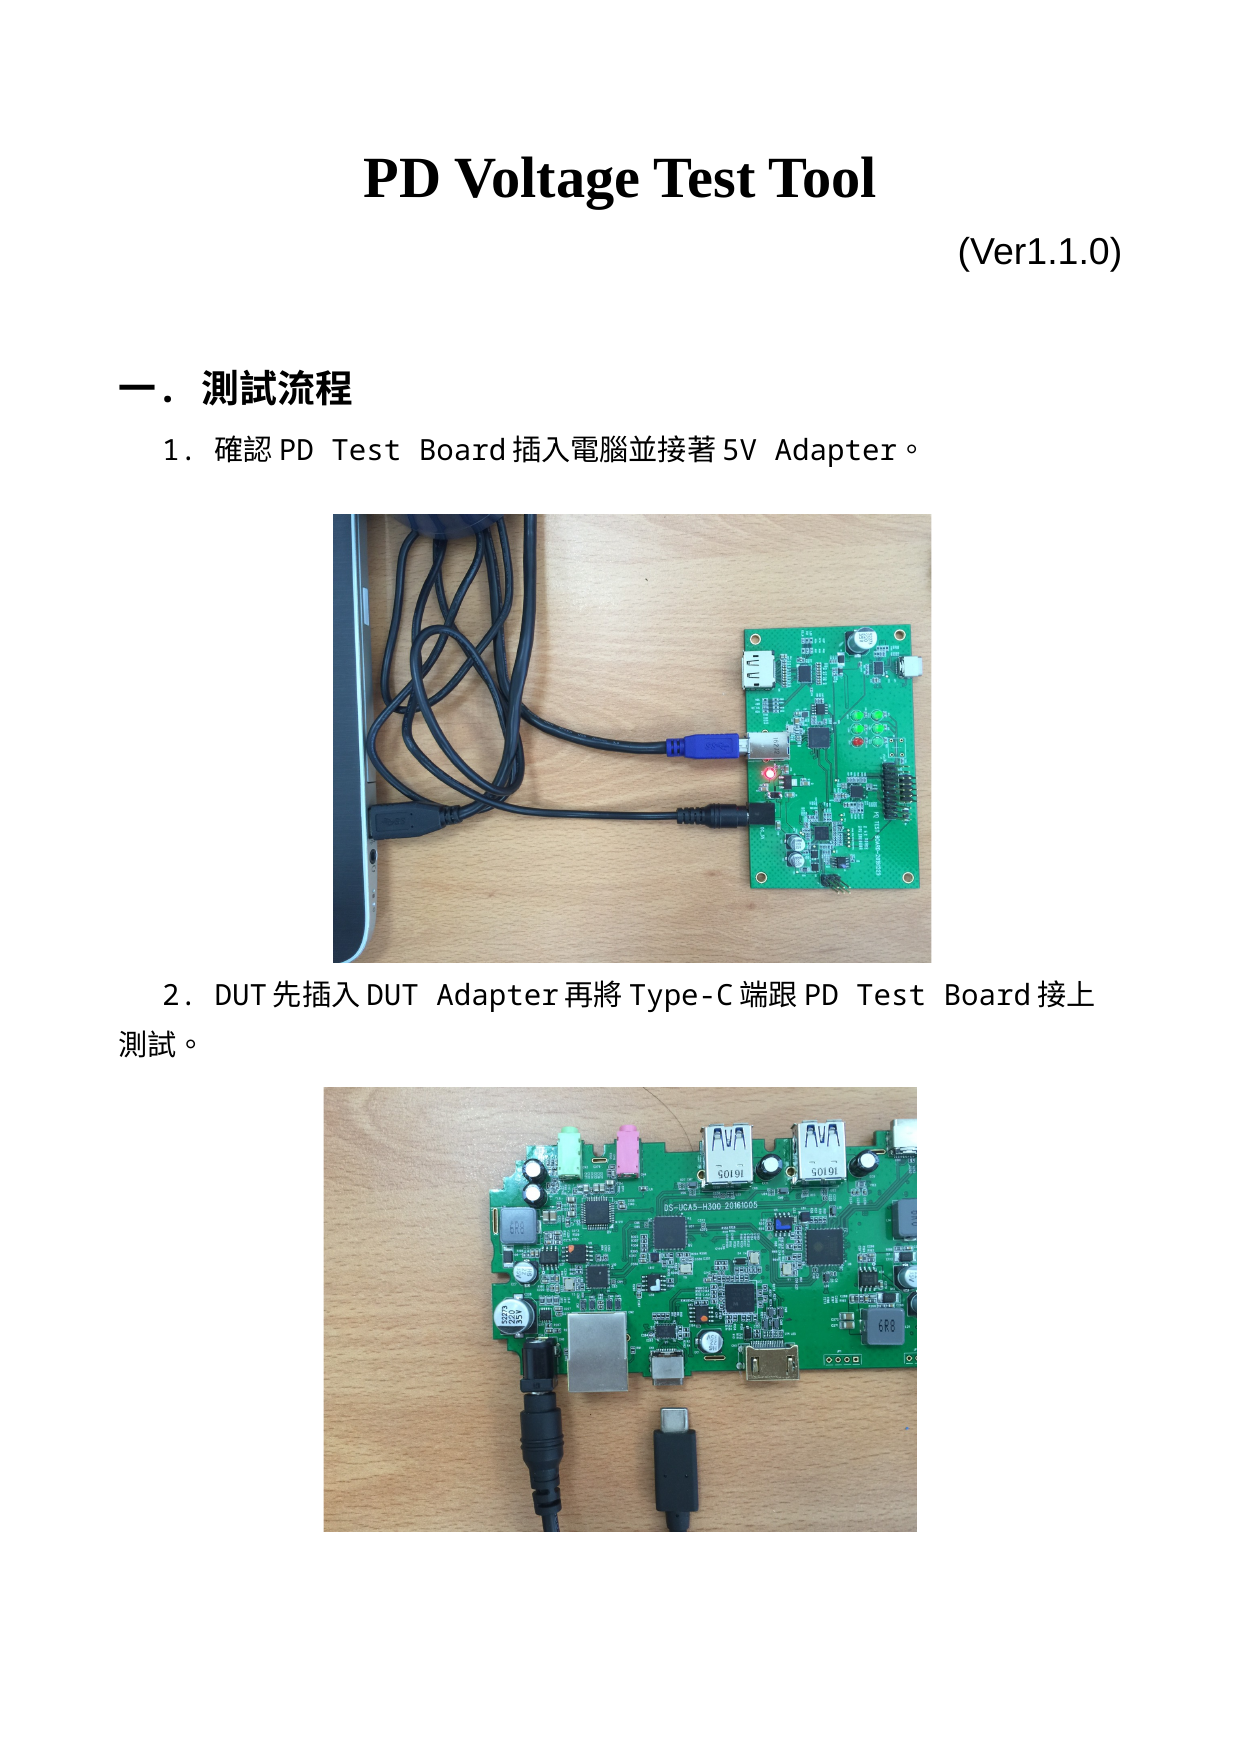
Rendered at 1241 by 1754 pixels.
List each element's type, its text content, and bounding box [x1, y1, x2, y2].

picture [333, 514, 932, 963]
picture [323, 1087, 917, 1532]
text 2. DUT先插入DUT Adapter再將Type-C端跟PD Test Board接上測試。 [118, 492, 1122, 1064]
text 1. 確認PD Test Board插入電腦並接著5V Adapter。 [118, 426, 1122, 469]
subtitle 一. 測試流程 [118, 359, 1122, 414]
title PD Voltage Test Tool [118, 143, 1122, 210]
subtitle (Ver1.1.0) [118, 229, 1122, 272]
